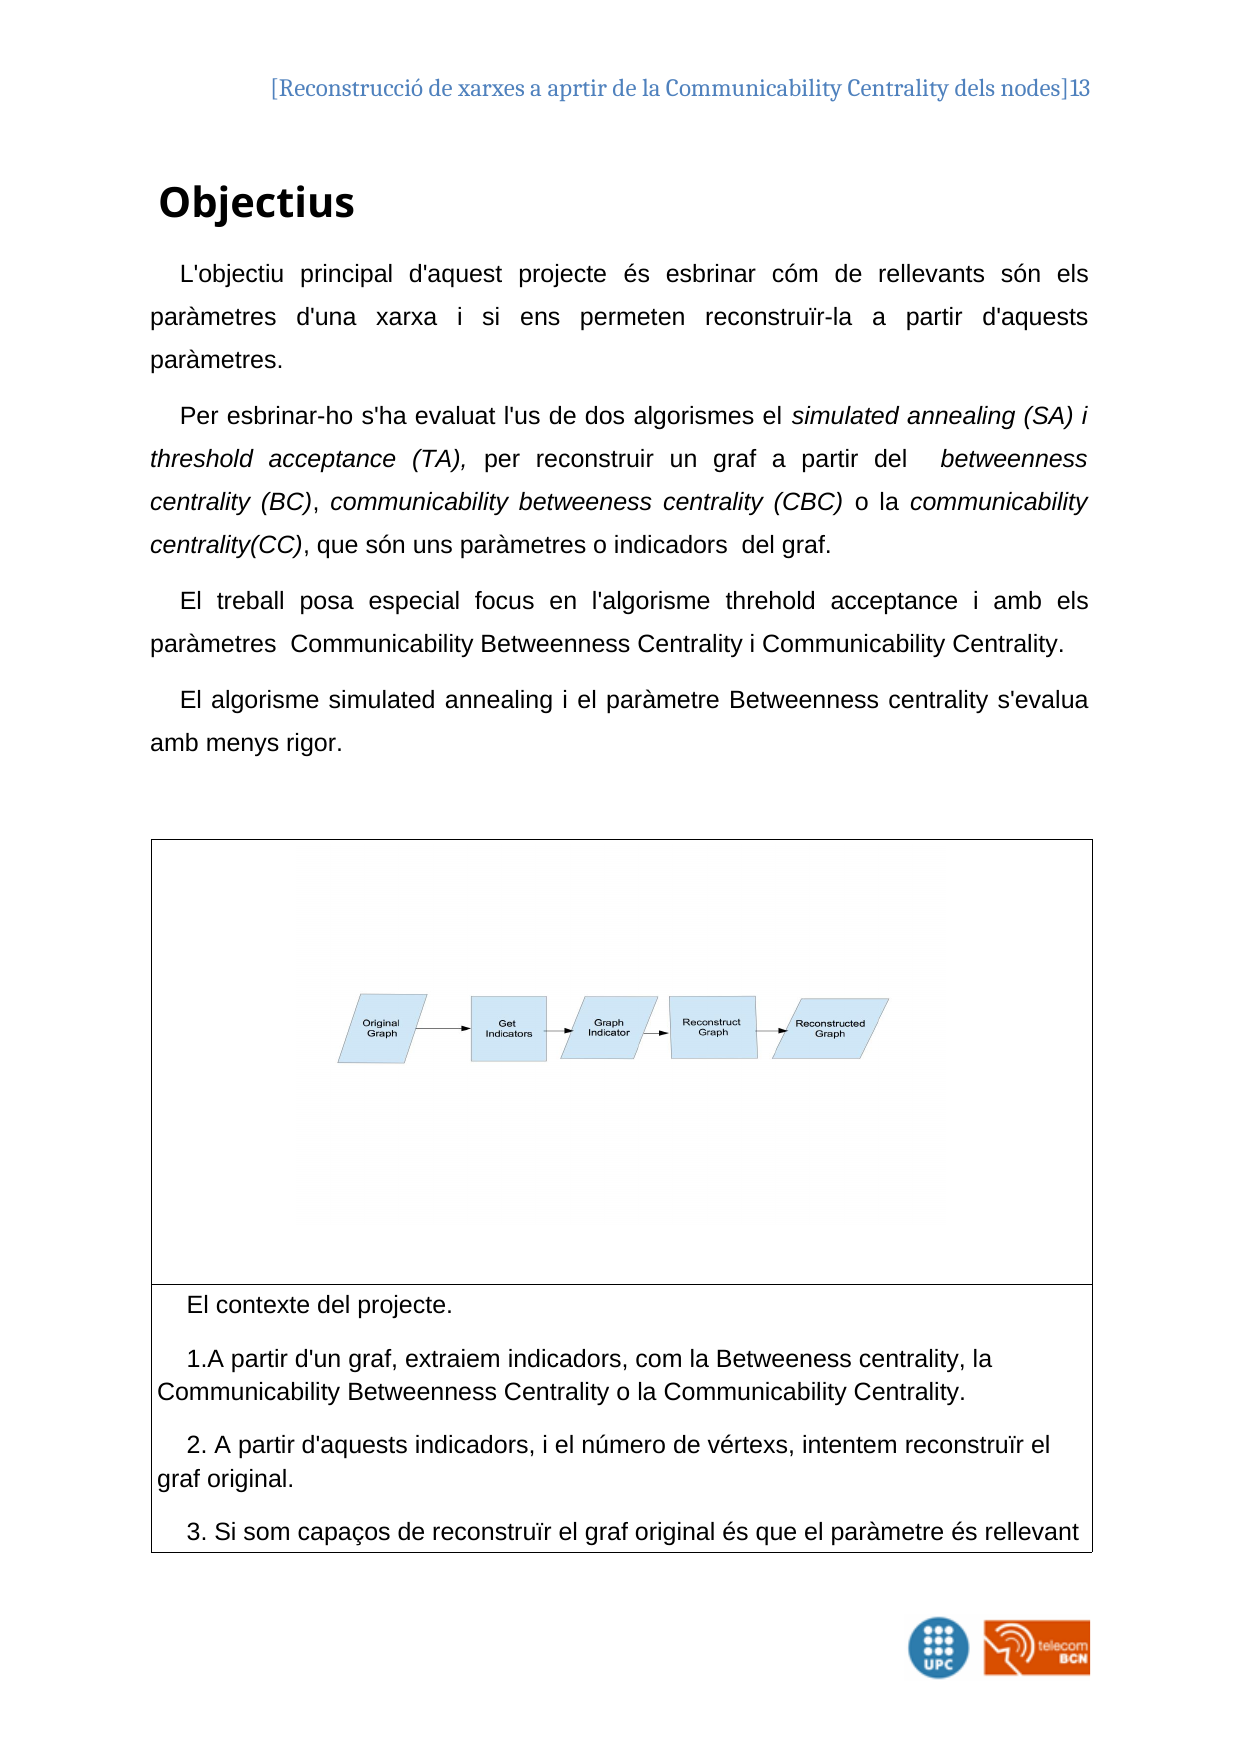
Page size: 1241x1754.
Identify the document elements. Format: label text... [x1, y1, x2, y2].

picture [296, 844, 947, 1225]
table_header [152, 840, 1092, 1284]
picture [904, 1614, 1091, 1681]
text Per esbrinar-ho s'ha evaluat l'us de dos algorismes el simulated annealing (SA) i threshold acceptance (TA), per reconstruir un graf a partir del betweenness centrality (BC), communicability betweeness centrality (CBC) o la communicability centrality(CC), que són uns paràmetres o indicadors del graf. [150, 401, 1090, 559]
text L'objectiu principal d'aquest projecte és esbrinar cóm de rellevants són els paràmetres d'una xarxa i si ens permeten reconstruïr-la a partir d'aquests paràmetres. [150, 259, 1090, 374]
table_cell El contexte del projecte. 1.A partir d'un graf, extraiem indicadors, com la Betweeness centrality, la Communicability Betweenness Centrality o la Communicability Centrality. 2. A partir d'aquests indicadors, i el número de vértexs, intentem reconstruïr el graf original. 3. Si som capaços de reconstruïr el graf original és que el paràmetre és rellevant [152, 1285, 1092, 1552]
subtitle Objectius [158, 173, 1090, 230]
text El algorisme simulated annealing i el paràmetre Betweenness centrality s'evalua amb menys rigor. [150, 684, 1090, 756]
text El treball posa especial focus en l'algorisme threhold acceptance i amb els paràmetres Communicability Betweenness Centrality i Communicability Centrality. [150, 586, 1090, 658]
